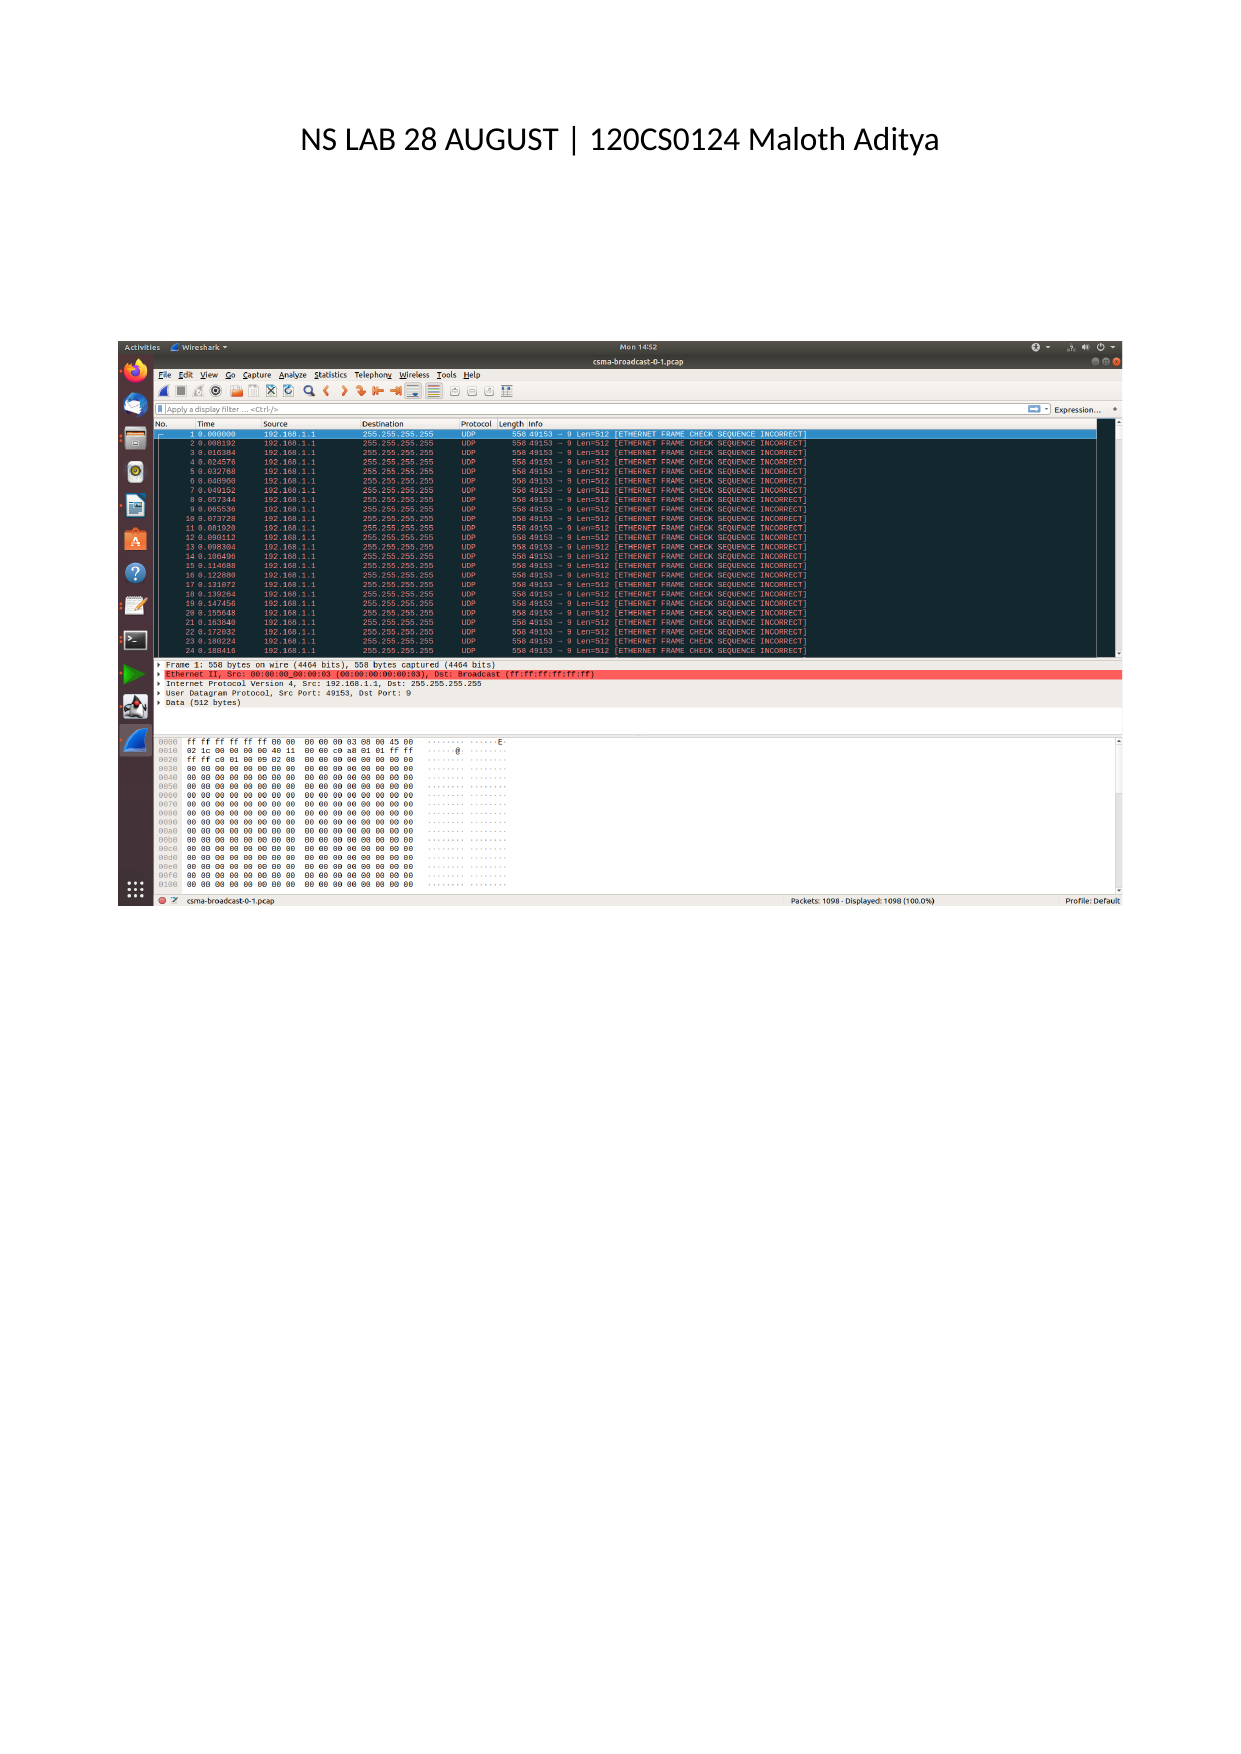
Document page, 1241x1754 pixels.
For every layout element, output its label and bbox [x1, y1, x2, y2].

picture [118, 341, 1123, 906]
